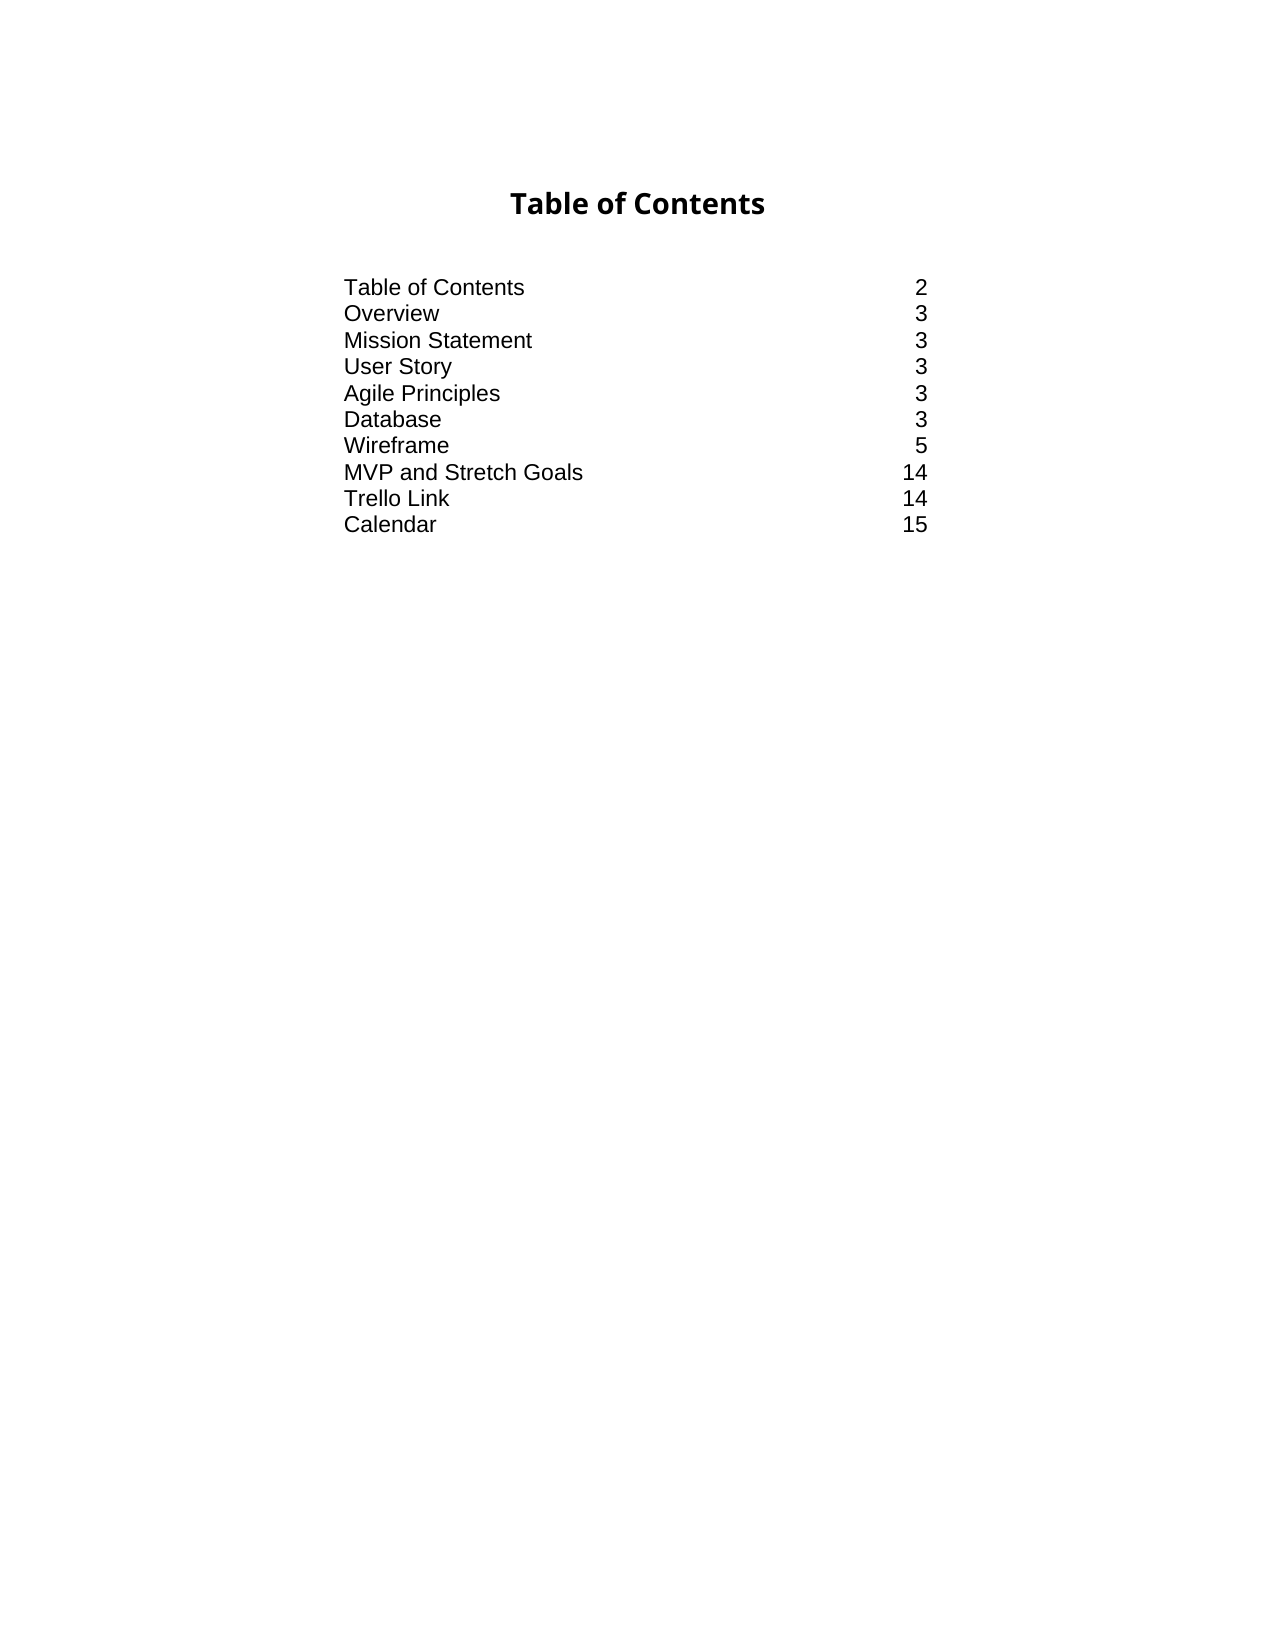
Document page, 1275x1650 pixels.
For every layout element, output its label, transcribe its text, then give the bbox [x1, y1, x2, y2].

subtitle Table of Contents [150, 183, 1125, 223]
table_cell User Story [344, 353, 637, 379]
table_cell 14 [637, 485, 927, 511]
table_cell 15 [637, 511, 927, 538]
table_header 2 [637, 274, 927, 300]
table_cell Calendar [344, 511, 637, 538]
table_cell Database [344, 406, 637, 432]
table_cell Agile Principles [344, 380, 637, 406]
table_cell 3 [637, 353, 927, 379]
table_cell Mission Statement [344, 327, 637, 353]
table_cell 3 [637, 406, 927, 432]
table_cell 5 [637, 432, 927, 458]
table_header Table of Contents [344, 274, 637, 300]
table_cell 3 [637, 327, 927, 353]
table_cell 14 [637, 459, 927, 485]
table_cell Trello Link [344, 485, 637, 511]
table_cell Wireframe [344, 432, 637, 458]
table_cell MVP and Stretch Goals [344, 459, 637, 485]
table_cell Overview [344, 300, 637, 327]
table_cell 3 [637, 300, 927, 327]
table_cell 3 [637, 380, 927, 406]
